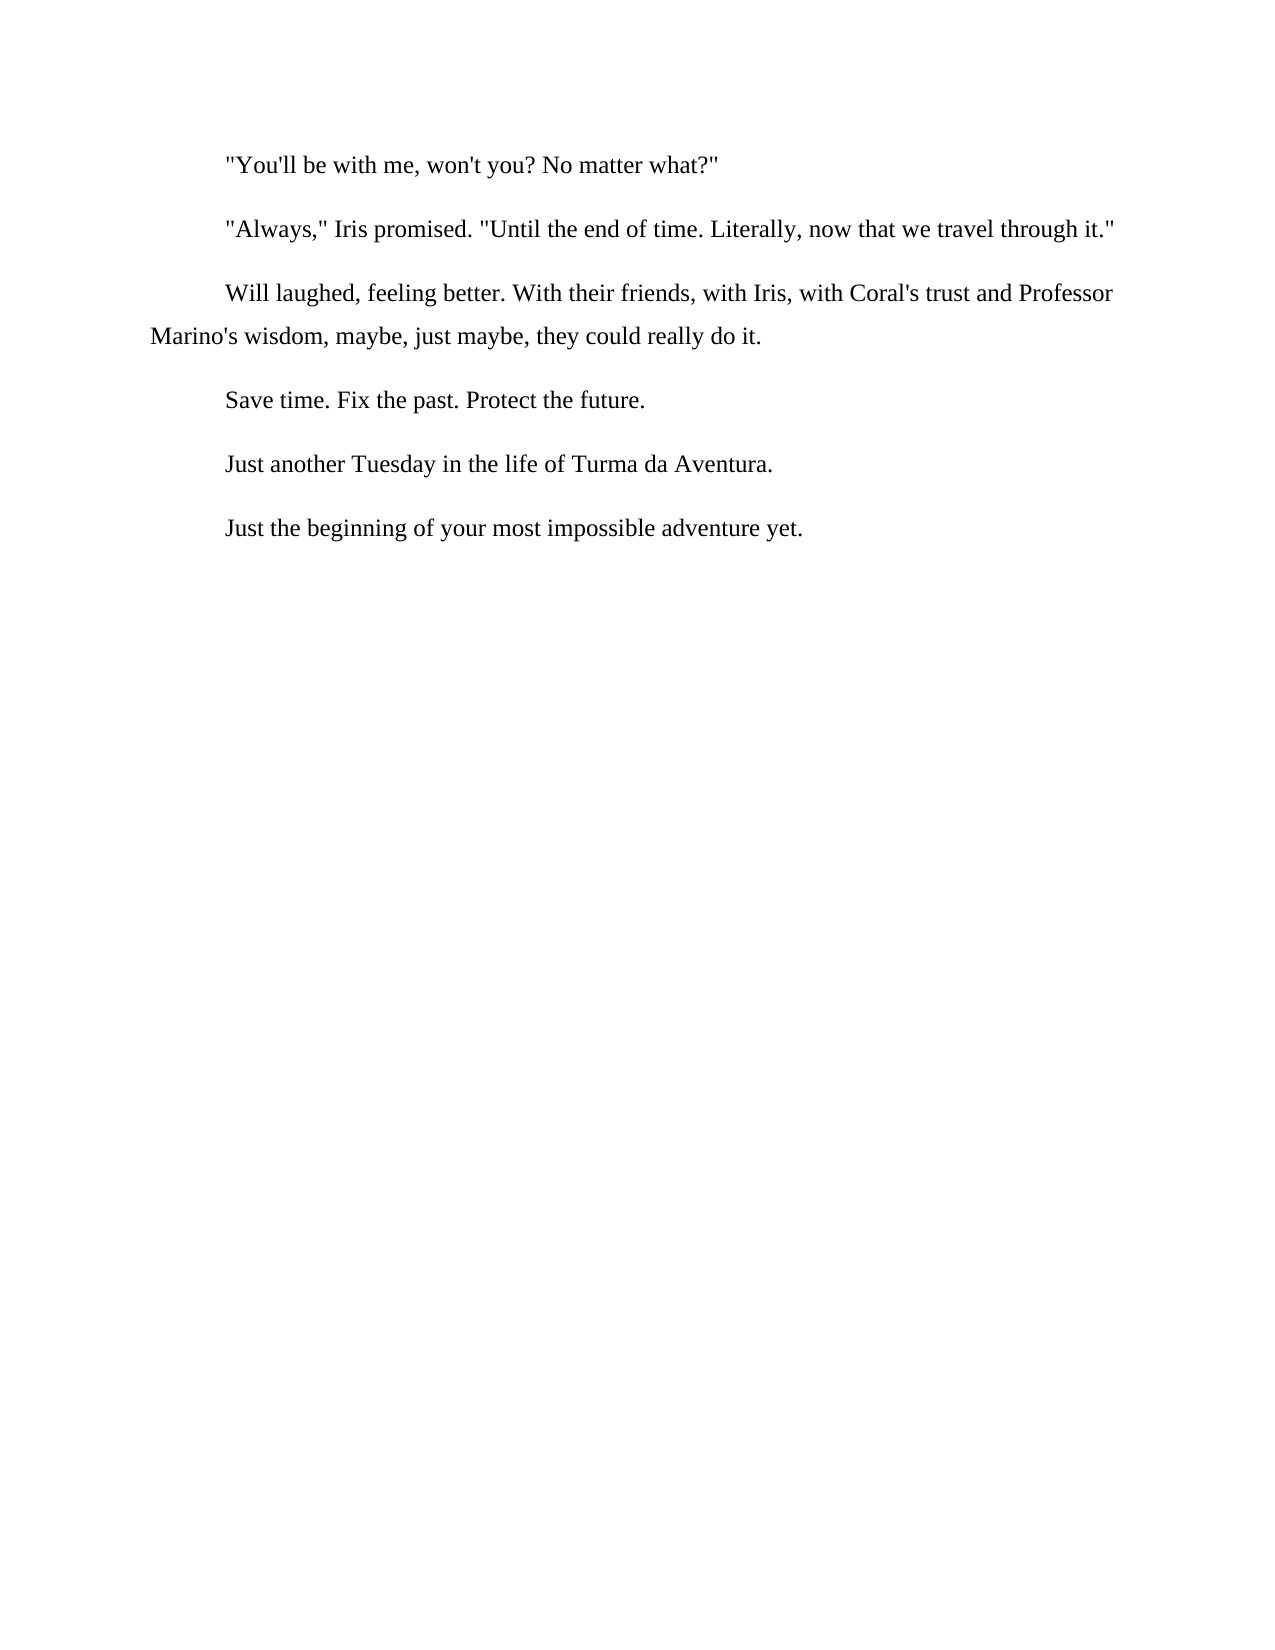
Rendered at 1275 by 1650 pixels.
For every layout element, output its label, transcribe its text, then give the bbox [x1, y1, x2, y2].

text Save time. Fix the past. Protect the future. [150, 385, 1125, 414]
text "Always," Iris promised. "Until the end of time. Literally, now that we travel through it." [150, 214, 1125, 243]
text Just the beginning of your most impossible adventure yet. [150, 513, 1125, 542]
text "You'll be with me, won't you? No matter what?" [150, 150, 1125, 179]
text Will laughed, feeling better. With their friends, with Iris, with Coral's trust and Professor Marino's wisdom, maybe, just maybe, they could really do it. [150, 278, 1125, 350]
text Just another Tuesday in the life of Turma da Aventura. [150, 449, 1125, 478]
